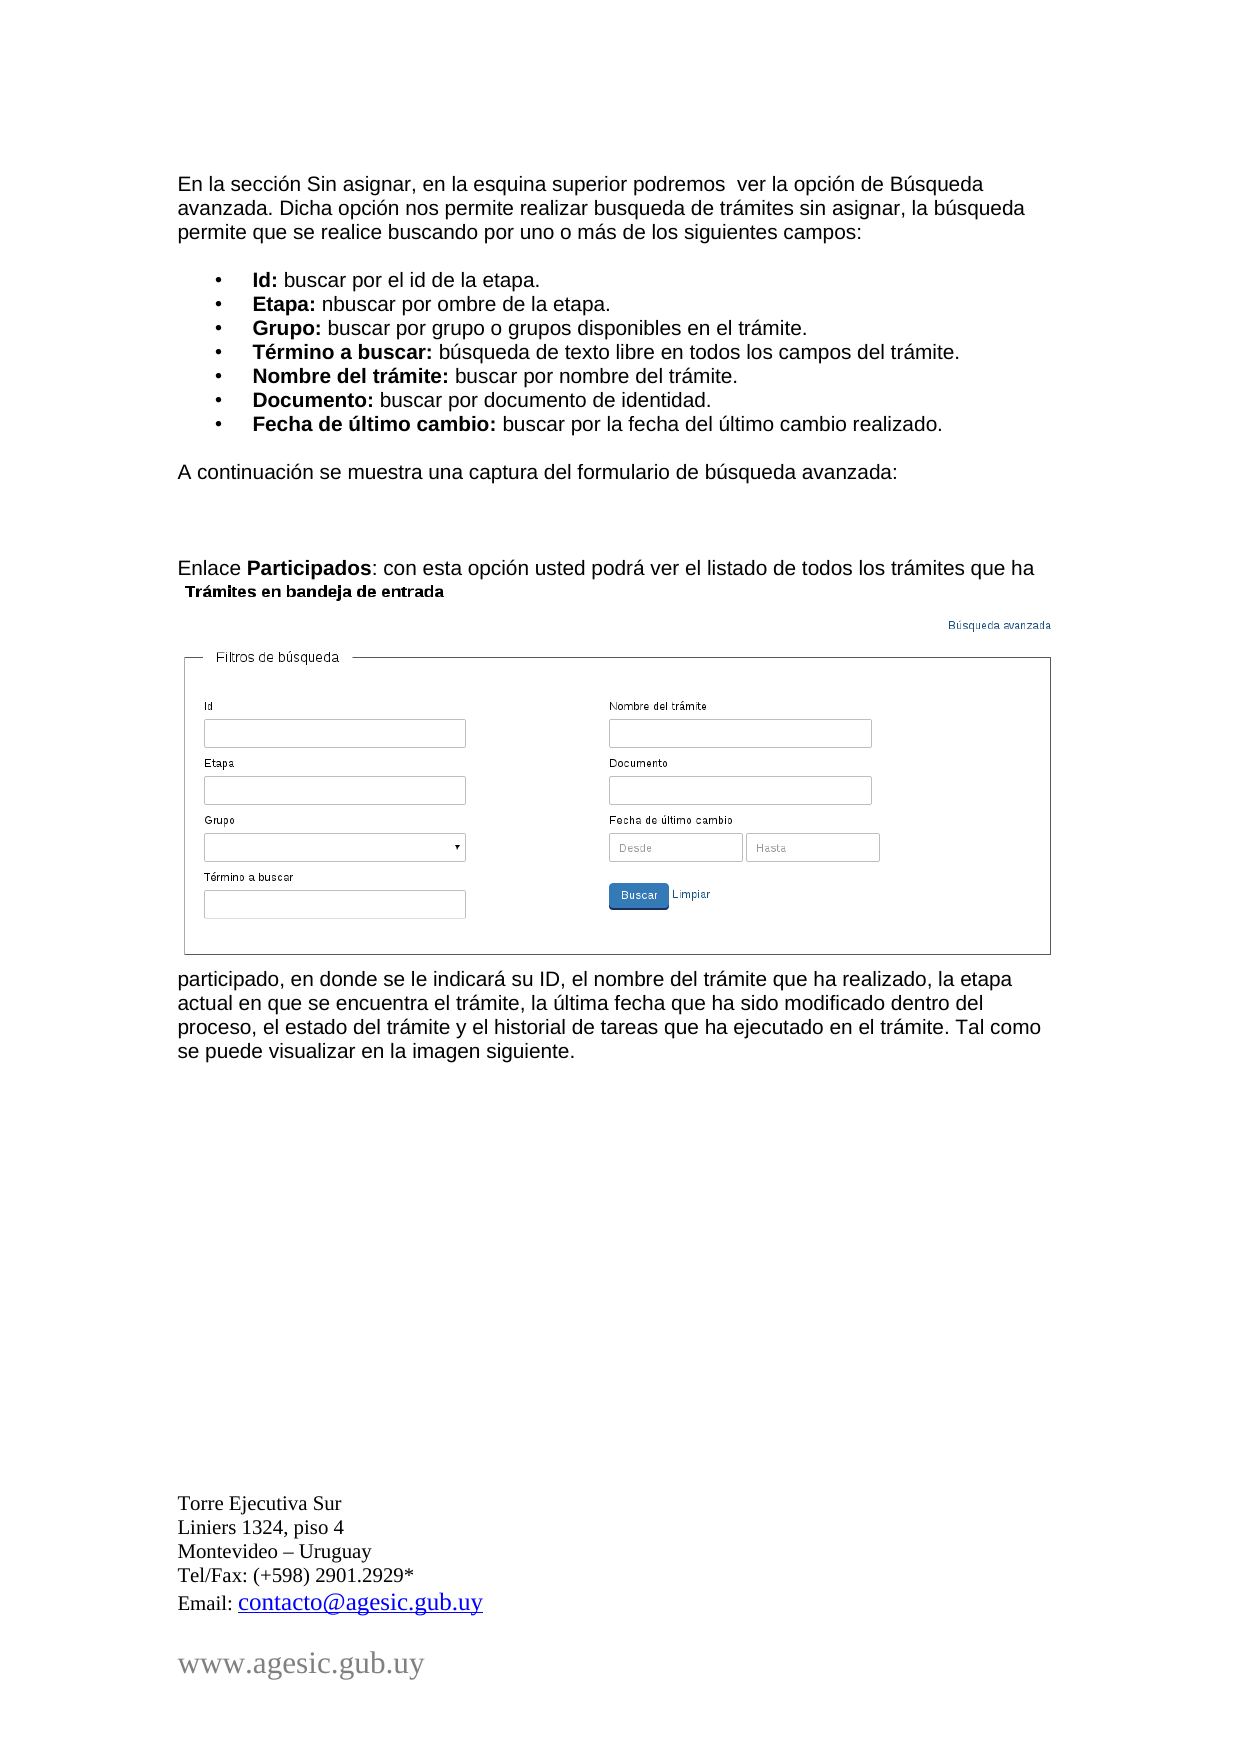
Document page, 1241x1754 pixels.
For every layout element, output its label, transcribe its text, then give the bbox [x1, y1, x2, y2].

text A continuación se muestra una captura del formulario de búsqueda avanzada: [177, 460, 1063, 484]
text participado, en donde se le indicará su ID, el nombre del trámite que ha realizado, la etapa actual en que se encuentra el trámite, la última fecha que ha sido modificado dentro del proceso, el estado del trámite y el historial de tareas que ha ejecutado en el trámite. Tal como se puede visualizar en la imagen siguiente. [177, 967, 1063, 1063]
list Id: buscar por el id de la etapa. [215, 267, 1063, 291]
text En la sección Sin asignar, en la esquina superior podremos ver la opción de Búsqueda avanzada. Dicha opción nos permite realizar busqueda de trámites sin asignar, la búsqueda permite que se realice buscando por uno o más de los siguientes campos: [177, 172, 1063, 243]
list Documento: buscar por documento de identidad. [215, 388, 1063, 412]
list Grupo: buscar por grupo o grupos disponibles en el trámite. [215, 316, 1063, 339]
picture [177, 580, 1063, 967]
list Etapa: nbuscar por ombre de la etapa. [215, 291, 1063, 316]
list Fecha de último cambio: buscar por la fecha del último cambio realizado. [215, 412, 1063, 436]
list Nombre del trámite: buscar por nombre del trámite. [215, 364, 1063, 388]
text Enlace Participados: con esta opción usted podrá ver el listado de todos los trámites que ha [177, 556, 1063, 580]
list Término a buscar: búsqueda de texto libre en todos los campos del trámite. [215, 339, 1063, 364]
